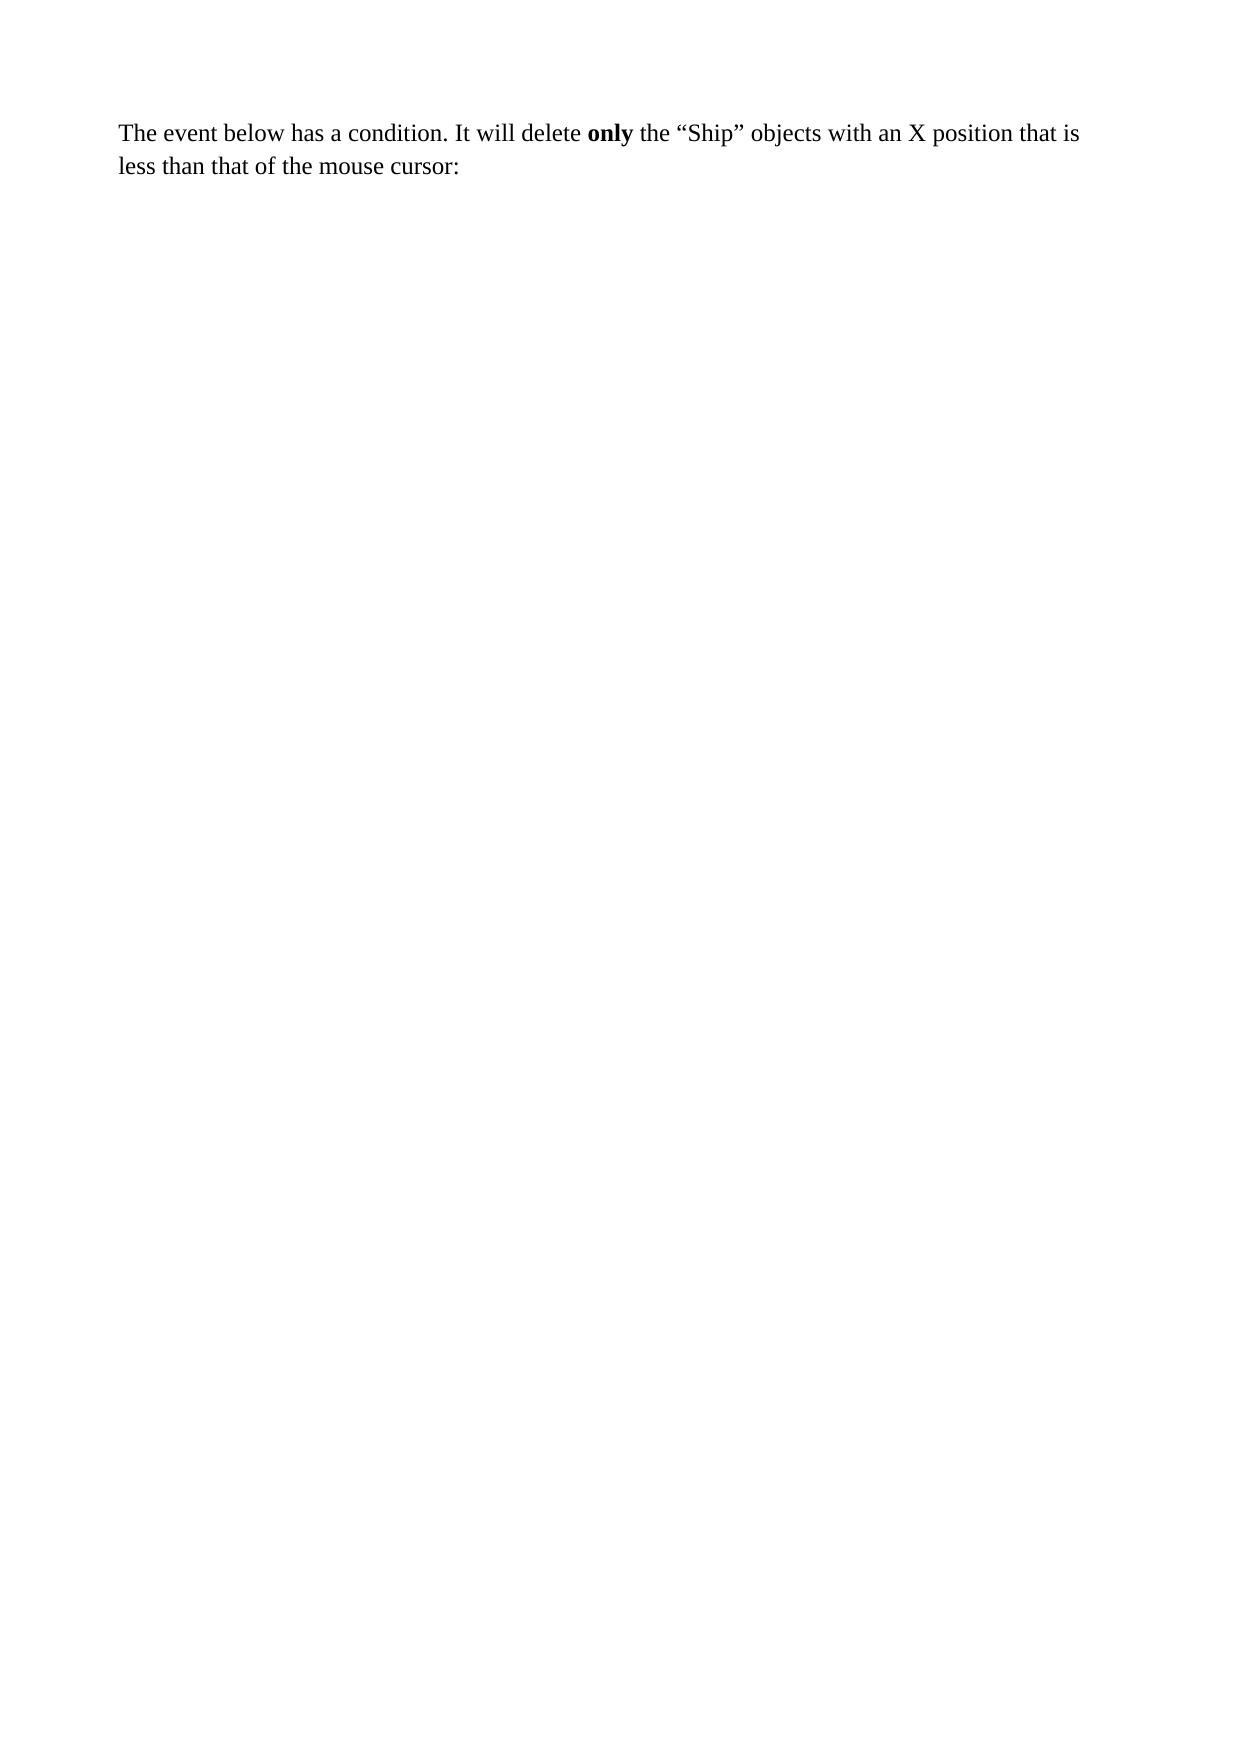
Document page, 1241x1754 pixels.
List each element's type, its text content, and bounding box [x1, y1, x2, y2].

text The event below has a condition. It will delete only the “Ship” objects with an X position that is less than that of the mouse cursor: [118, 118, 1122, 180]
